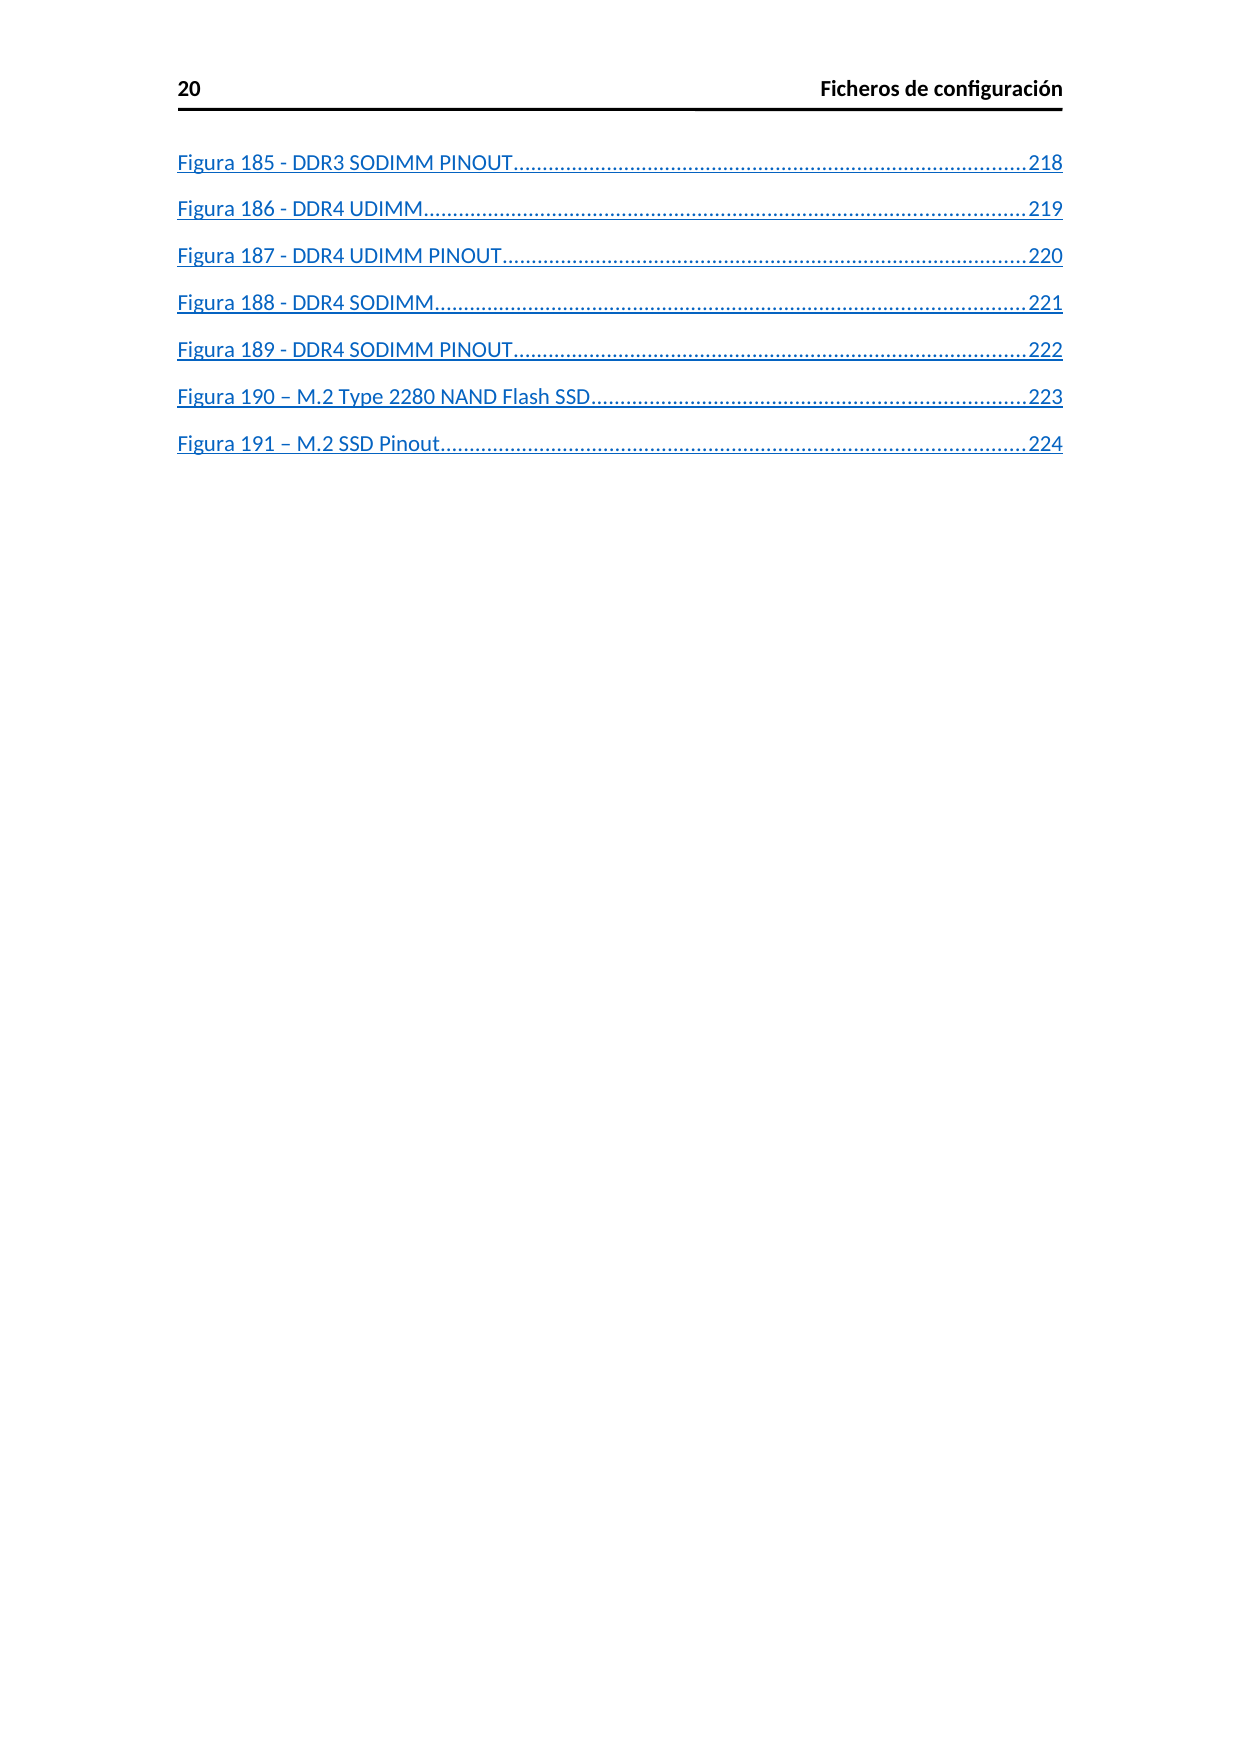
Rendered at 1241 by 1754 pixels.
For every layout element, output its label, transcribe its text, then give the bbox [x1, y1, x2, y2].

text Figura 185 - DDR3 SODIMM PINOUT 218 [177, 148, 1063, 172]
text Figura 188 - DDR4 SODIMM 221 [177, 288, 1063, 312]
text Figura 187 - DDR4 UDIMM PINOUT 220 [177, 241, 1063, 266]
text Figura 191 – M.2 SSD Pinout 224 [177, 429, 1063, 453]
text Figura 189 - DDR4 SODIMM PINOUT 222 [177, 335, 1063, 359]
text Figura 190 – M.2 Type 2280 NAND Flash SSD 223 [177, 382, 1063, 406]
text Figura 186 - DDR4 UDIMM 219 [177, 194, 1063, 219]
